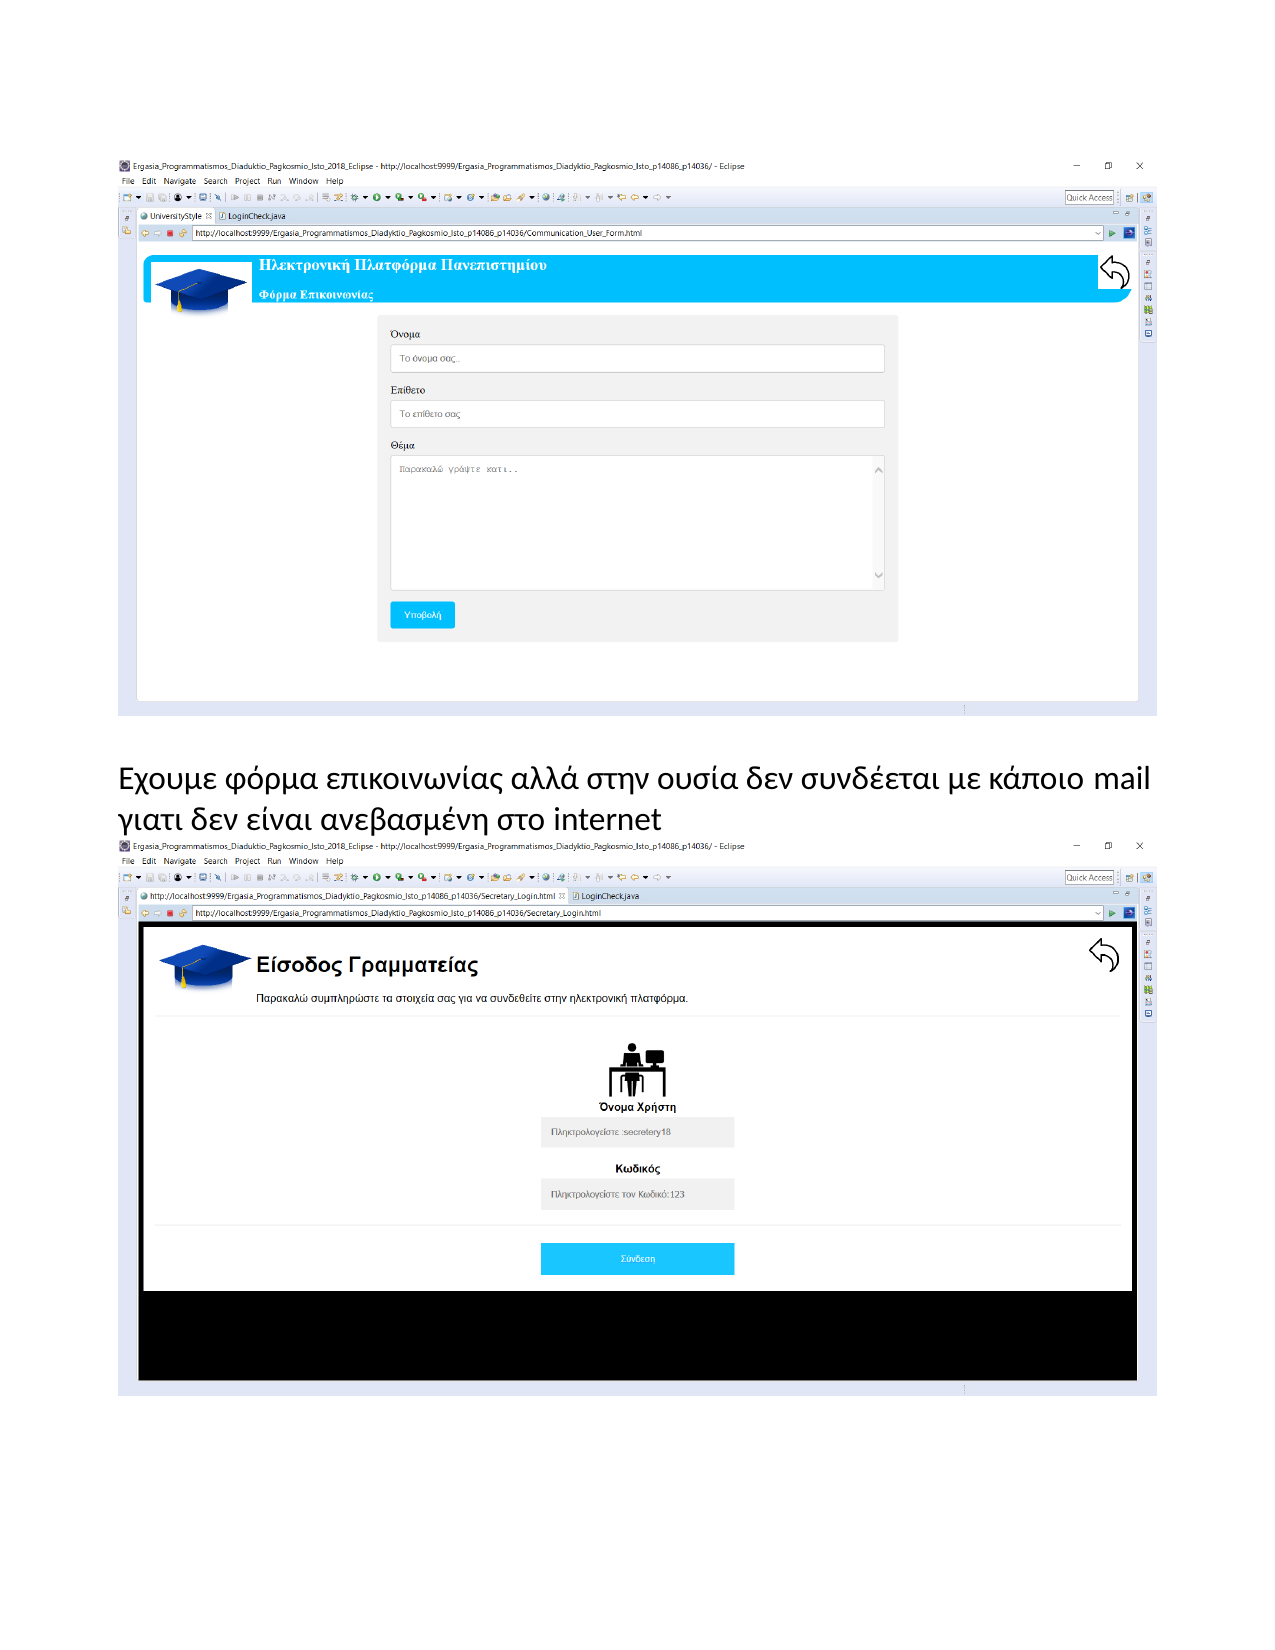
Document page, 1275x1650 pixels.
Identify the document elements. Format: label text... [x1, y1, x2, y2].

picture [118, 158, 1157, 716]
picture [118, 838, 1157, 1396]
text Εχουμε φόρμα επικοινωνίας αλλά στην ουσία δεν συνδέεται με κάποιο mail γιατι δεν είναι ανεβασμένη στο internet [118, 757, 1157, 838]
